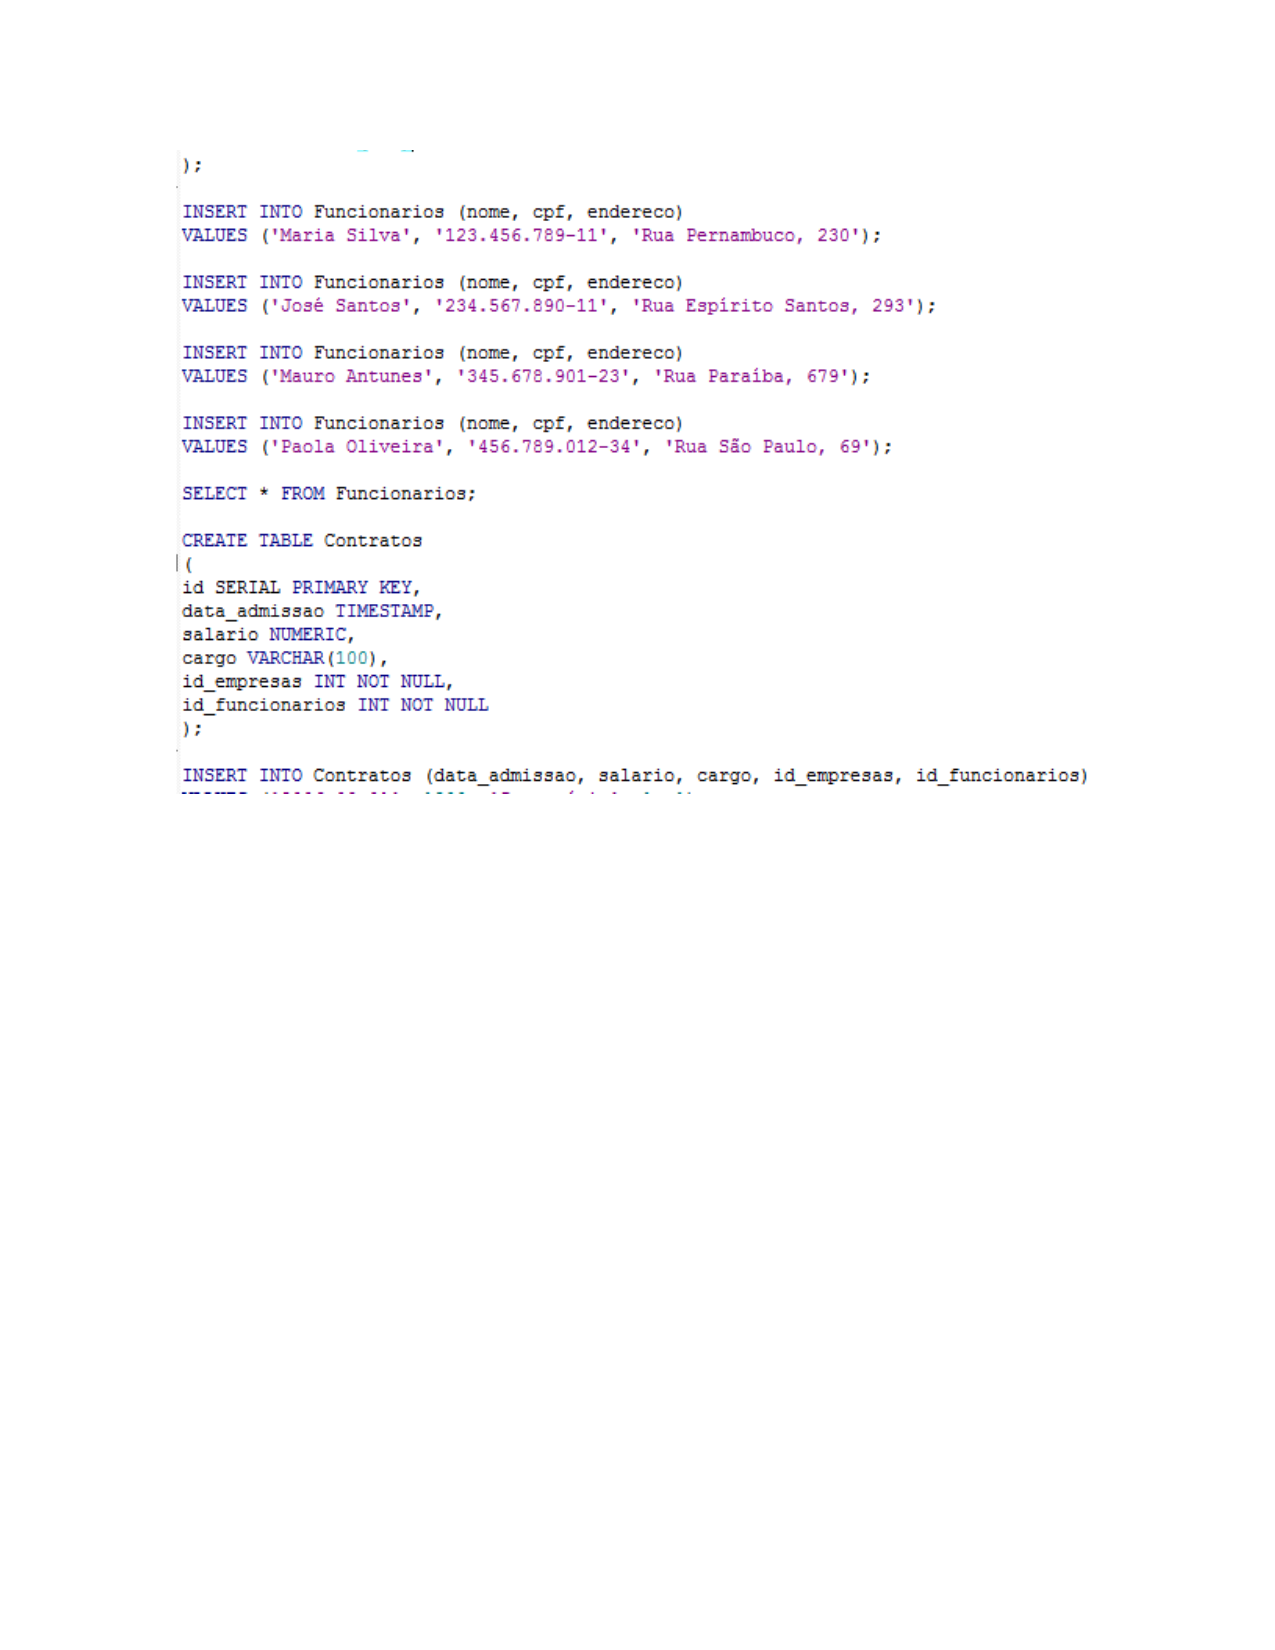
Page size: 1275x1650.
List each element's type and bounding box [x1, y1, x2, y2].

picture [176, 150, 1099, 794]
